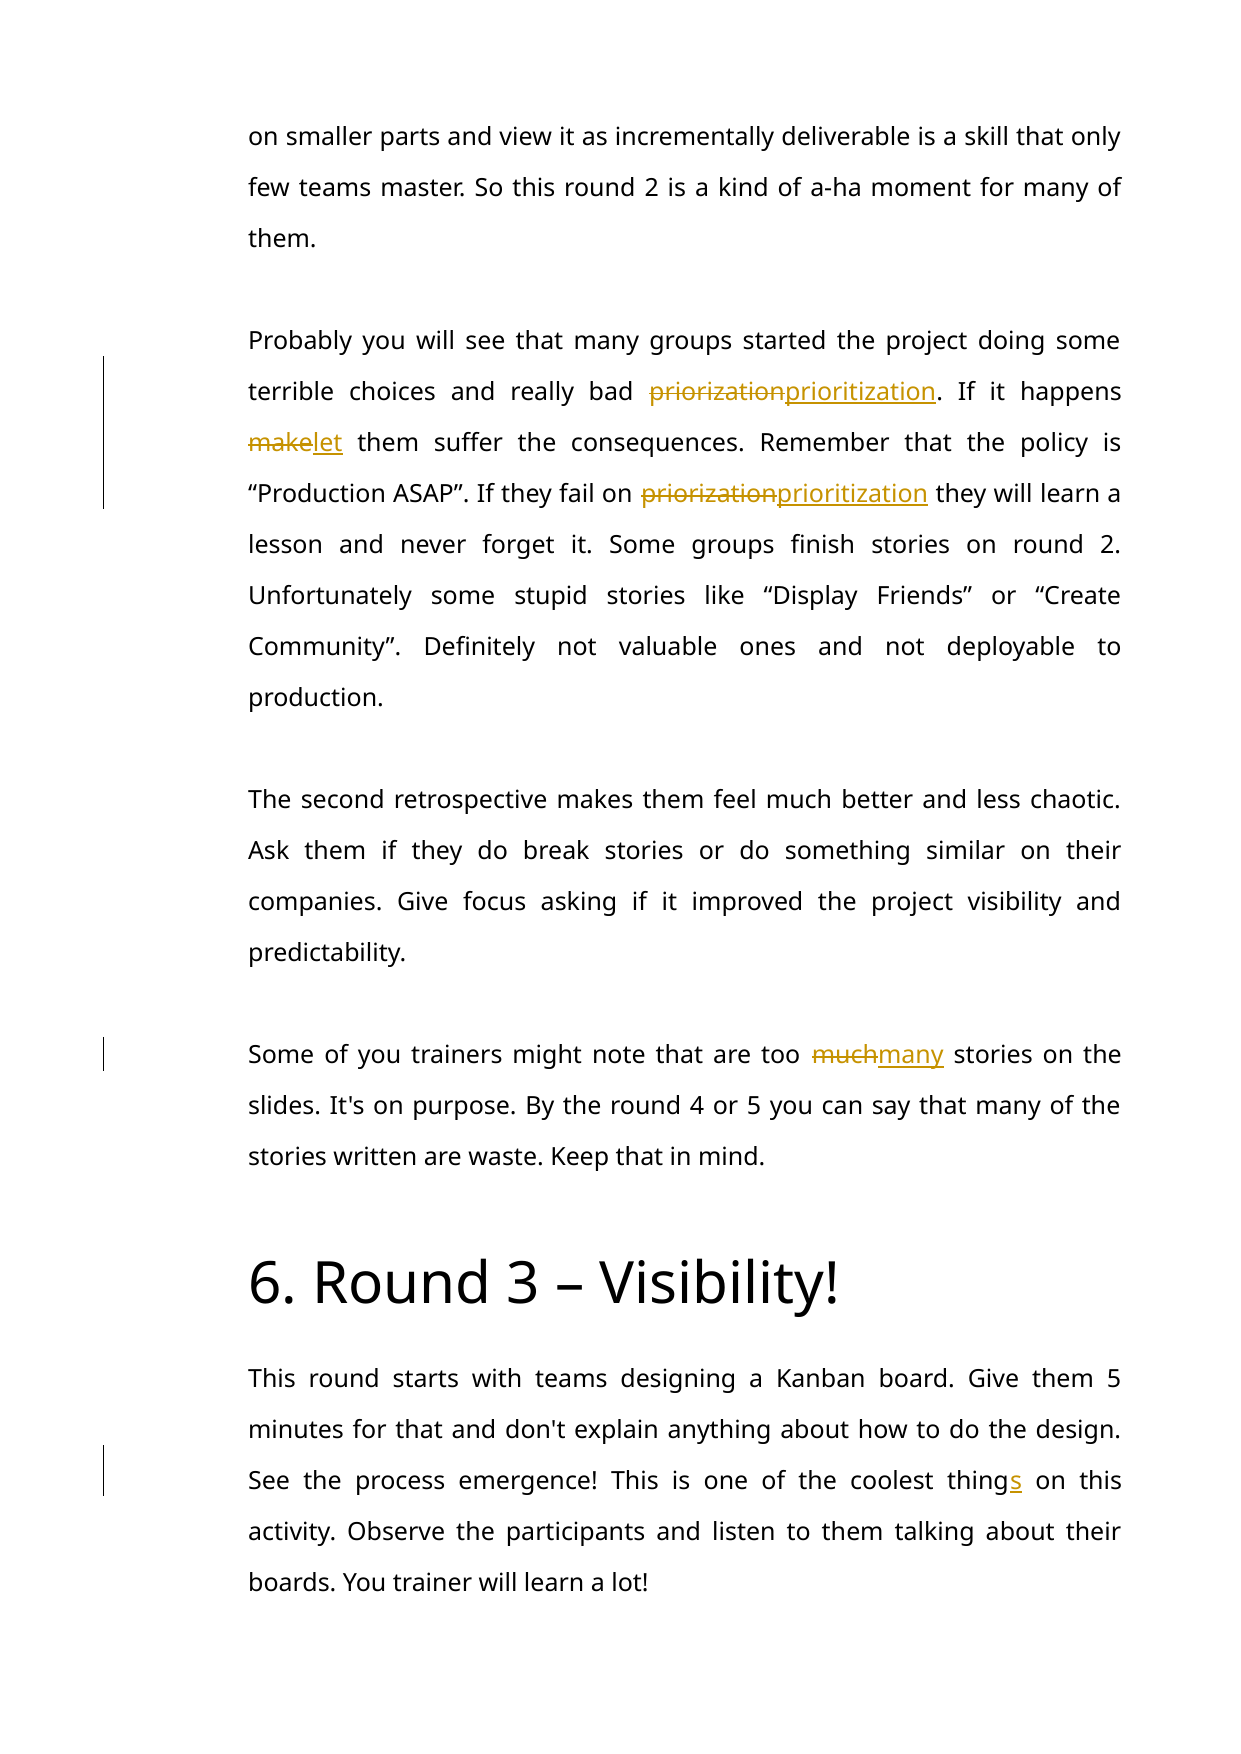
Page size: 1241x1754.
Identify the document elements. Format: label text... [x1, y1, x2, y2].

text 6. Round 3 – Visibility! [248, 1241, 1122, 1321]
text This round starts with teams designing a Kanban board. Give them 5 minutes for that and don't explain anything about how to do the design. See the process emergence! This is one of the coolest things on this activity. Observe the participants and listen to them talking about their boards. You trainer will learn a lot! [248, 1360, 1122, 1598]
text Some of you trainers might note that are too many stories on the slides. It's on purpose. By the round 4 or 5 you can say that many of the stories written are waste. Keep that in mind. [248, 1037, 1122, 1173]
text The second retrospective makes them feel much better and less chaotic. Ask them if they do break stories or do something similar on their companies. Give focus asking if it improved the project visibility and predictability. [248, 782, 1122, 969]
text on smaller parts and view it as incrementally deliverable is a skill that only few teams master. So this round 2 is a kind of a-ha moment for many of them. [248, 118, 1122, 254]
text Probably you will see that many groups started the project doing some terrible choices and really bad prioritization. If it happens let them suffer the consequences. Remember that the policy is “Production ASAP”. If they fail on prioritization they will learn a lesson and never forget it. Some groups finish stories on round 2. Unfortunately some stupid stories like “Display Friends” or “Create Community”. Definitely not valuable ones and not deployable to production. [248, 322, 1122, 714]
